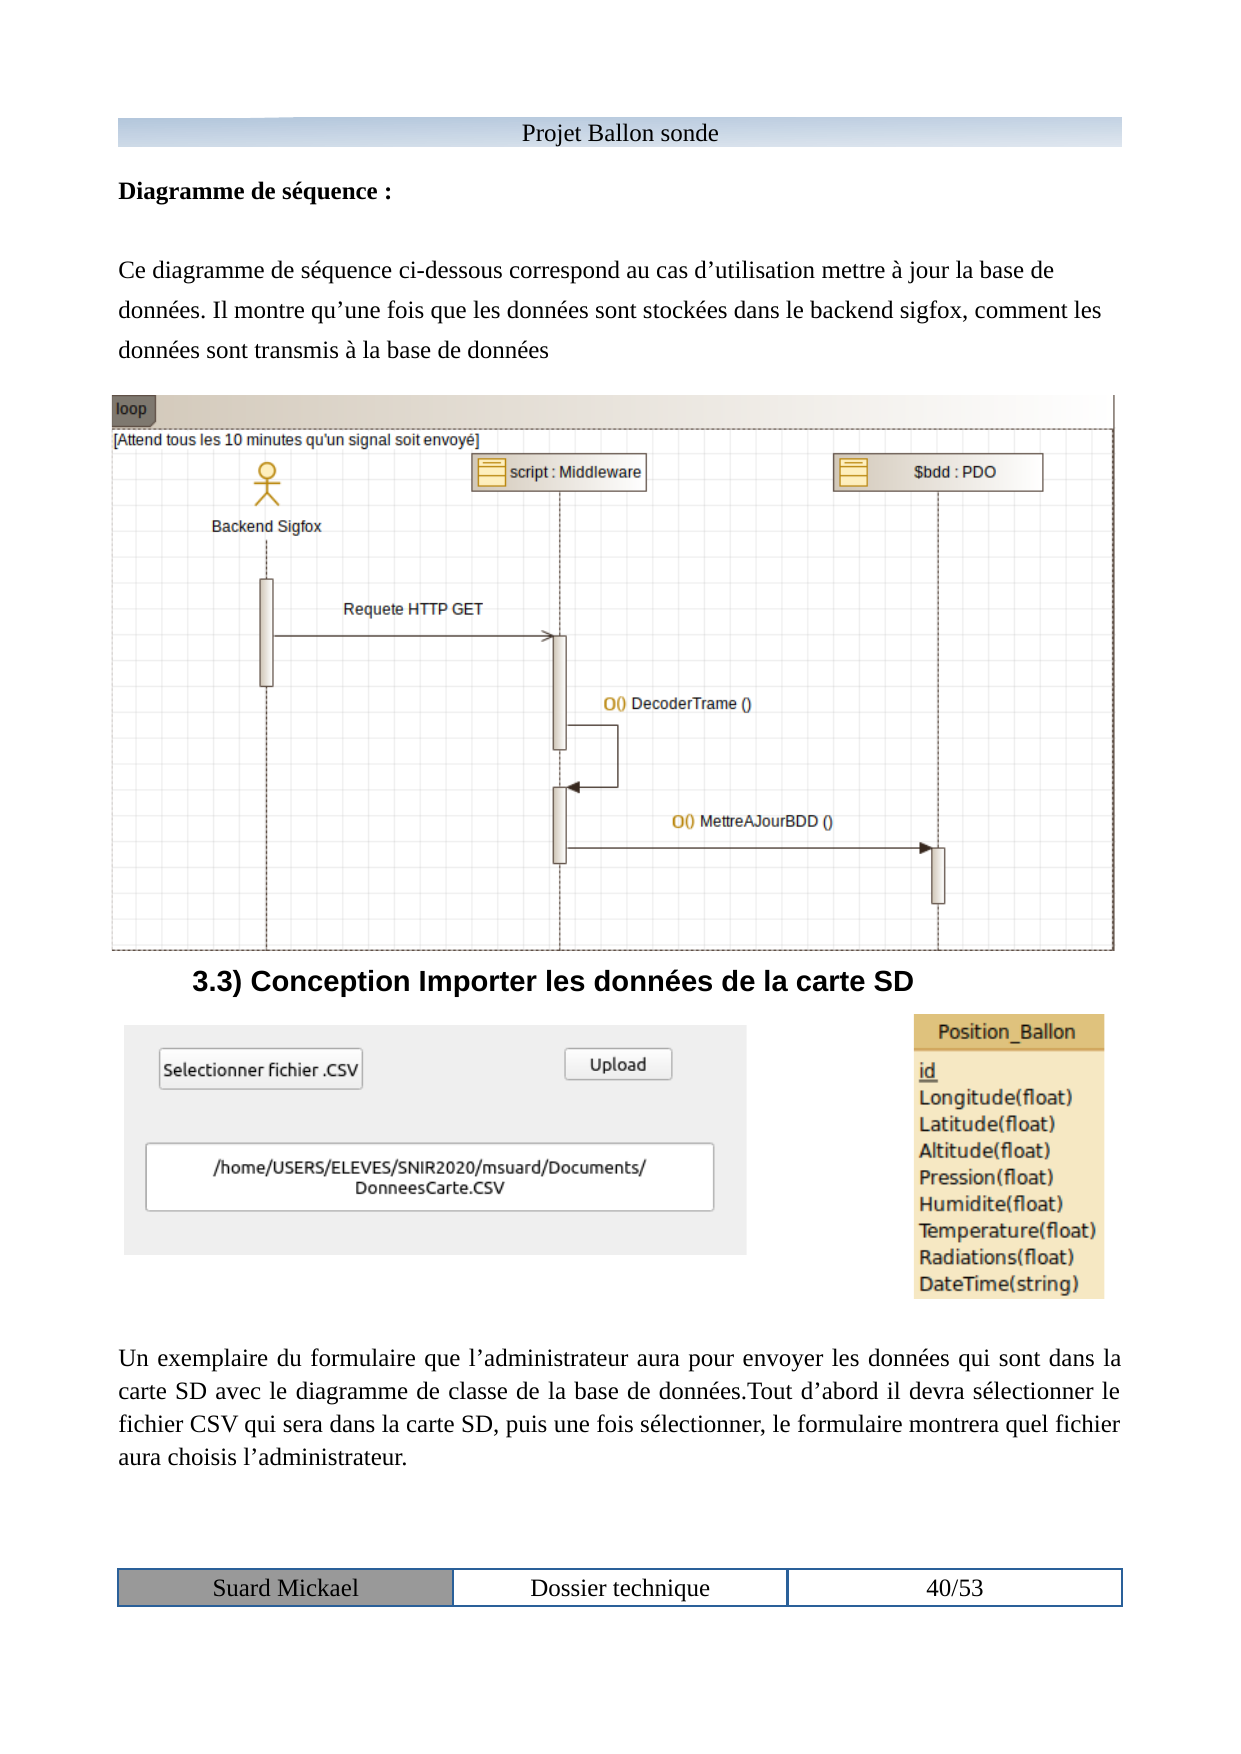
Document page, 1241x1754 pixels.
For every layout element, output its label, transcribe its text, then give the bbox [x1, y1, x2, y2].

picture [913, 1014, 1105, 1299]
text Diagramme de séquence : [118, 176, 1122, 205]
picture [111, 395, 1116, 951]
text Ce diagramme de séquence ci-dessous correspond au cas d’utilisation mettre à jour la base de données. Il montre qu’une fois que les données sont stockées dans le backend sigfox, comment les données sont transmis à la base de données [118, 256, 1122, 363]
picture [124, 1025, 747, 1255]
subtitle 3.3) Conception Importer les données de la carte SD [118, 964, 1122, 997]
text Un exemplaire du formulaire que l’administrateur aura pour envoyer les données qui sont dans la carte SD avec le diagramme de classe de la base de données.Tout d’abord il devra sélectionner le fichier CSV qui sera dans la carte SD, puis une fois sélectionner, le formulaire montrera quel fichier aura choisis l’administrateur. [118, 1343, 1122, 1471]
